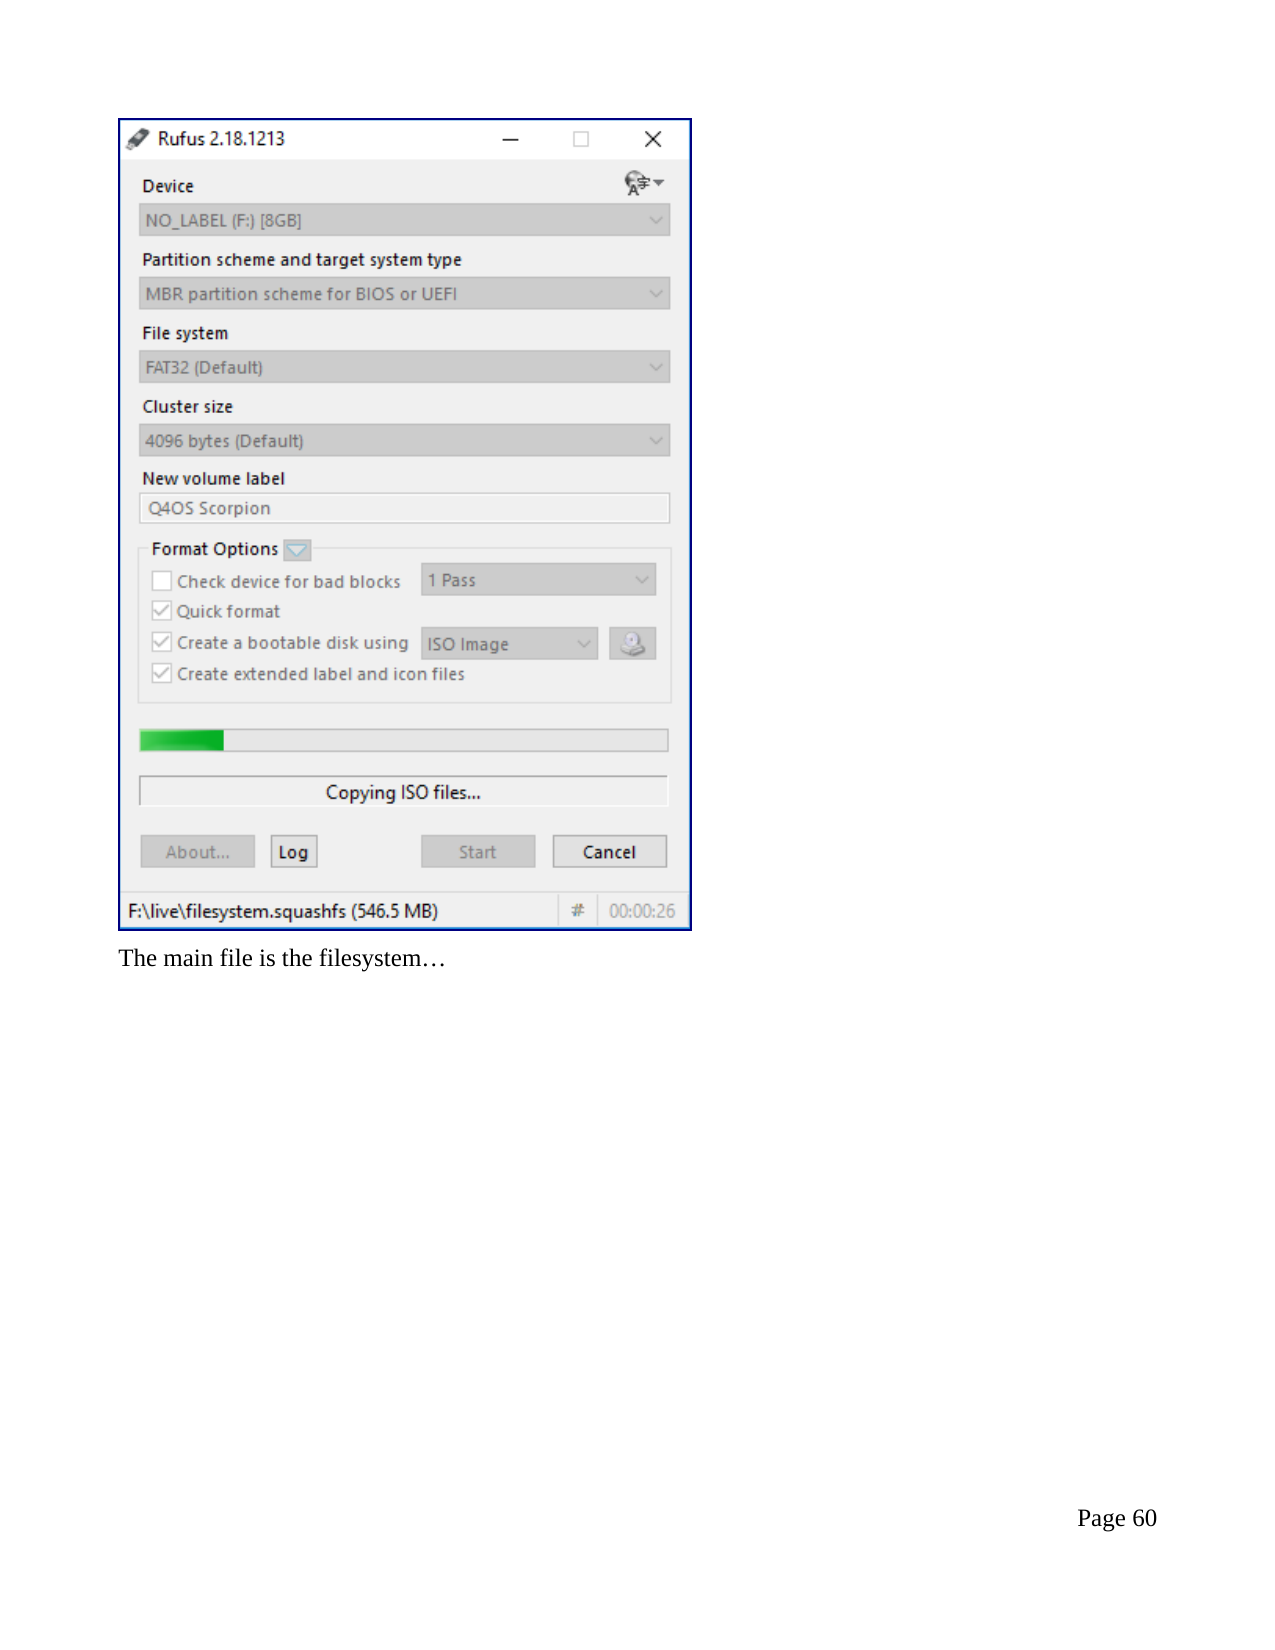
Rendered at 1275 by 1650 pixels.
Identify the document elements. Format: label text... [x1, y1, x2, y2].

picture [120, 120, 690, 929]
text The main file is the filesystem… [118, 943, 1157, 972]
